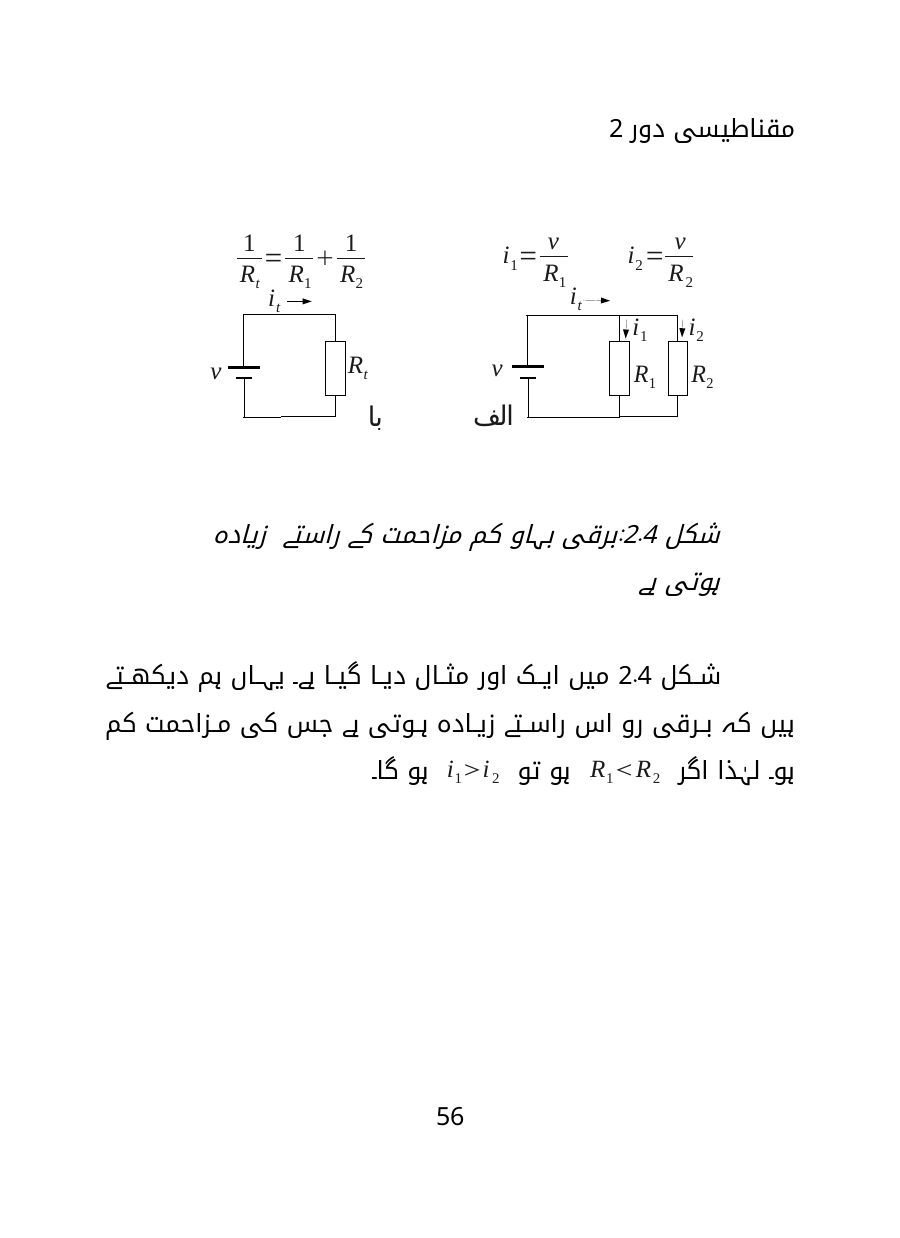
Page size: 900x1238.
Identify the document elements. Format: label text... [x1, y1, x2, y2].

text شکل 2.4 میں ایک اور مثال دیا گیا ہے۔ یہاں ہم دیکھتے ہیں کہ برقی رو اس راستے زیادہ ہوتی ہے جس کی مزاحمت کم ہو۔ لہٰذا اگرہو توہو گا۔ [105, 652, 795, 795]
text شکل 2.4:برقی بہاو کم مزاحمت کے راستے زیادہ ہوتی ہے [179, 195, 719, 606]
